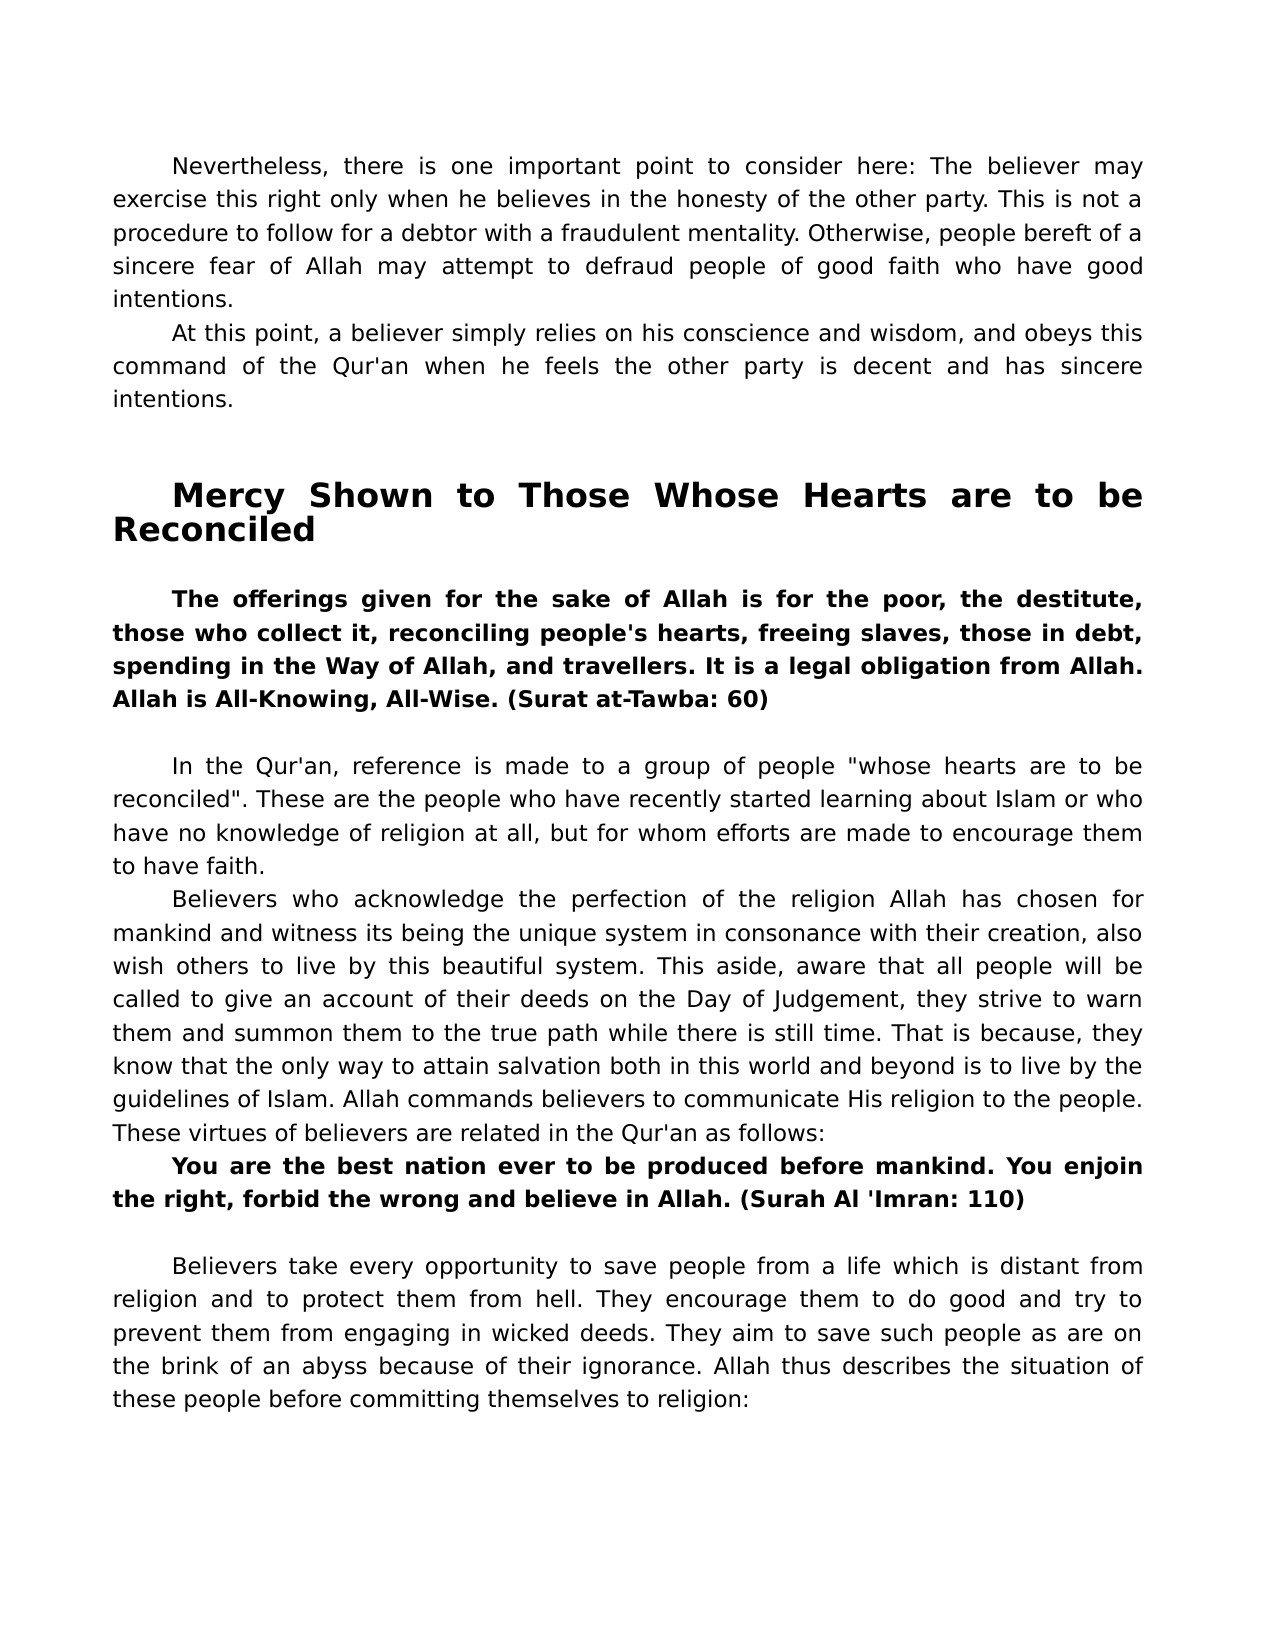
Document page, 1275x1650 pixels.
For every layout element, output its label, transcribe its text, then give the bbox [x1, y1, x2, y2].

text The offerings given for the sake of Allah is for the poor, the destitute, those who collect it, reconciling people's hearts, freeing slaves, those in debt, spending in the Way of Allah, and travellers. It is a legal obligation from Allah. Allah is All-Knowing, All-Wise. (Surat at-Tawba: 60) [112, 581, 1145, 714]
text You are the best nation ever to be produced before mankind. You enjoin the right, forbid the wrong and believe in Allah. (Surah Al 'Imran: 110) [112, 1148, 1145, 1214]
text Believers who acknowledge the perfection of the religion Allah has chosen for mankind and witness its being the unique system in consonance with their creation, also wish others to live by this beautiful system. This aside, aware that all people will be called to give an account of their deeds on the Day of Judgement, they strive to warn them and summon them to the true path while there is still time. That is because, they know that the only way to attain salvation both in this world and beyond is to live by the guidelines of Islam. Allah commands believers to communicate His religion to the people. These virtues of believers are related in the Qur'an as follows: [112, 881, 1145, 1148]
text At this point, a believer simply relies on his conscience and wisdom, and obeys this command of the Qur'an when he feels the other party is decent and has sincere intentions. [112, 314, 1145, 414]
text Mercy Shown to Those Whose Hearts are to be Reconciled [112, 481, 1145, 548]
text Nevertheless, there is one important point to consider here: The believer may exercise this right only when he believes in the honesty of the other party. This is not a procedure to follow for a debtor with a fraudulent mentality. Otherwise, people bereft of a sincere fear of Allah may attempt to defraud people of good faith who have good intentions. [112, 148, 1145, 314]
text Believers take every opportunity to save people from a life which is distant from religion and to protect them from hell. They encourage them to do good and try to prevent them from engaging in wicked deeds. They aim to save such people as are on the brink of an abyss because of their ignorance. Allah thus describes the situation of these people before committing themselves to religion: [112, 1248, 1145, 1414]
text In the Qur'an, reference is made to a group of people "whose hearts are to be reconciled". These are the people who have recently started learning about Islam or who have no knowledge of religion at all, but for whom efforts are made to encourage them to have faith. [112, 748, 1145, 881]
